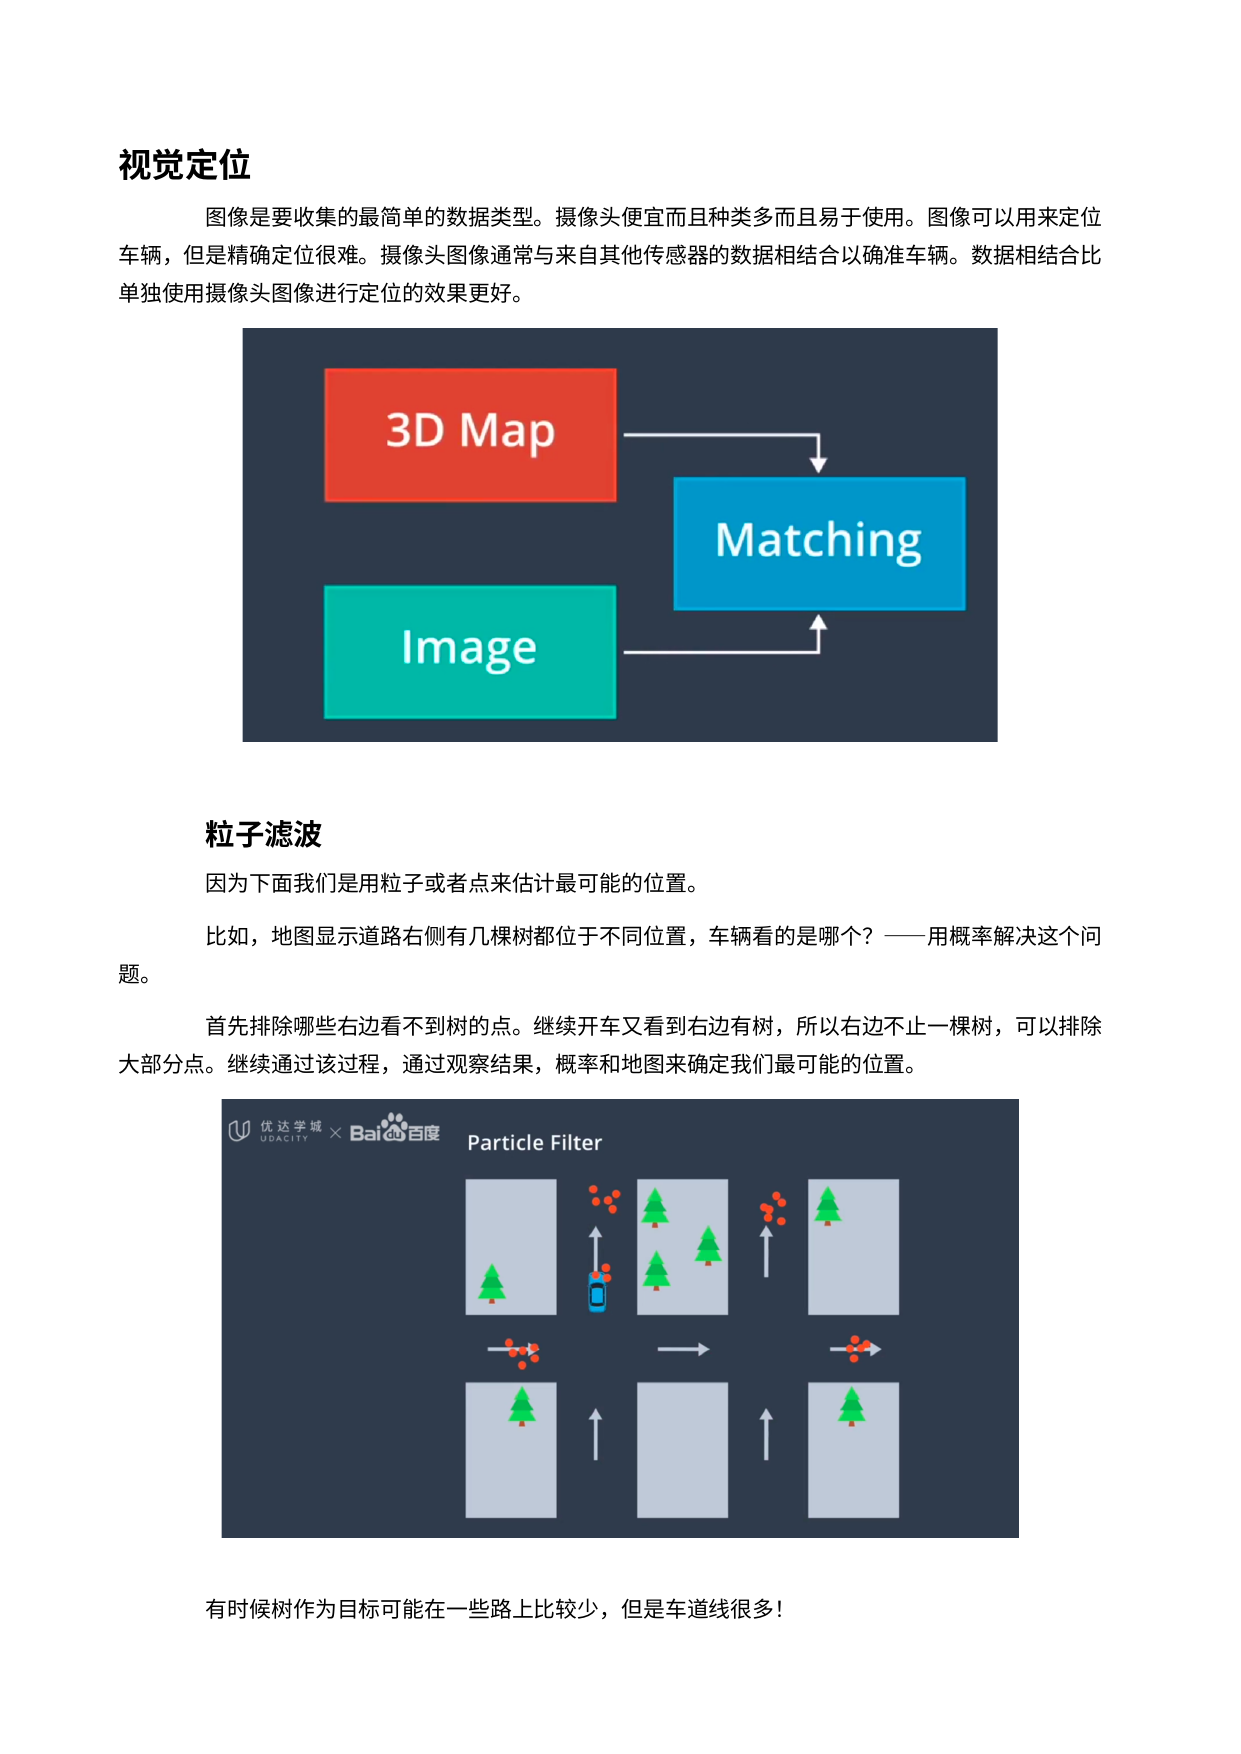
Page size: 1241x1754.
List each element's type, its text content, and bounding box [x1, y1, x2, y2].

text 有时候树作为目标可能在一些路上比较少，但是车道线很多！ [118, 1592, 1122, 1624]
subtitle 粒子滤波 [118, 811, 1122, 854]
picture [242, 328, 998, 742]
text 首先排除哪些右边看不到树的点。继续开车又看到右边有树，所以右边不止一棵树，可以排除大部分点。继续通过该过程，通过观察结果，概率和地图来确定我们最可能的位置。 [118, 1009, 1122, 1079]
picture [221, 1099, 1019, 1538]
text 因为下面我们是用粒子或者点来估计最可能的位置。 [118, 866, 1122, 898]
text 比如，地图显示道路右侧有几棵树都位于不同位置，车辆看的是哪个？——用概率解决这个问题。 [118, 919, 1122, 988]
text 图像是要收集的最简单的数据类型。摄像头便宜而且种类多而且易于使用。图像可以用来定位车辆，但是精确定位很难。摄像头图像通常与来自其他传感器的数据相结合以确准车辆。数据相结合比单独使用摄像头图像进行定位的效果更好。 [118, 200, 1122, 307]
subtitle 视觉定位 [118, 139, 1122, 187]
